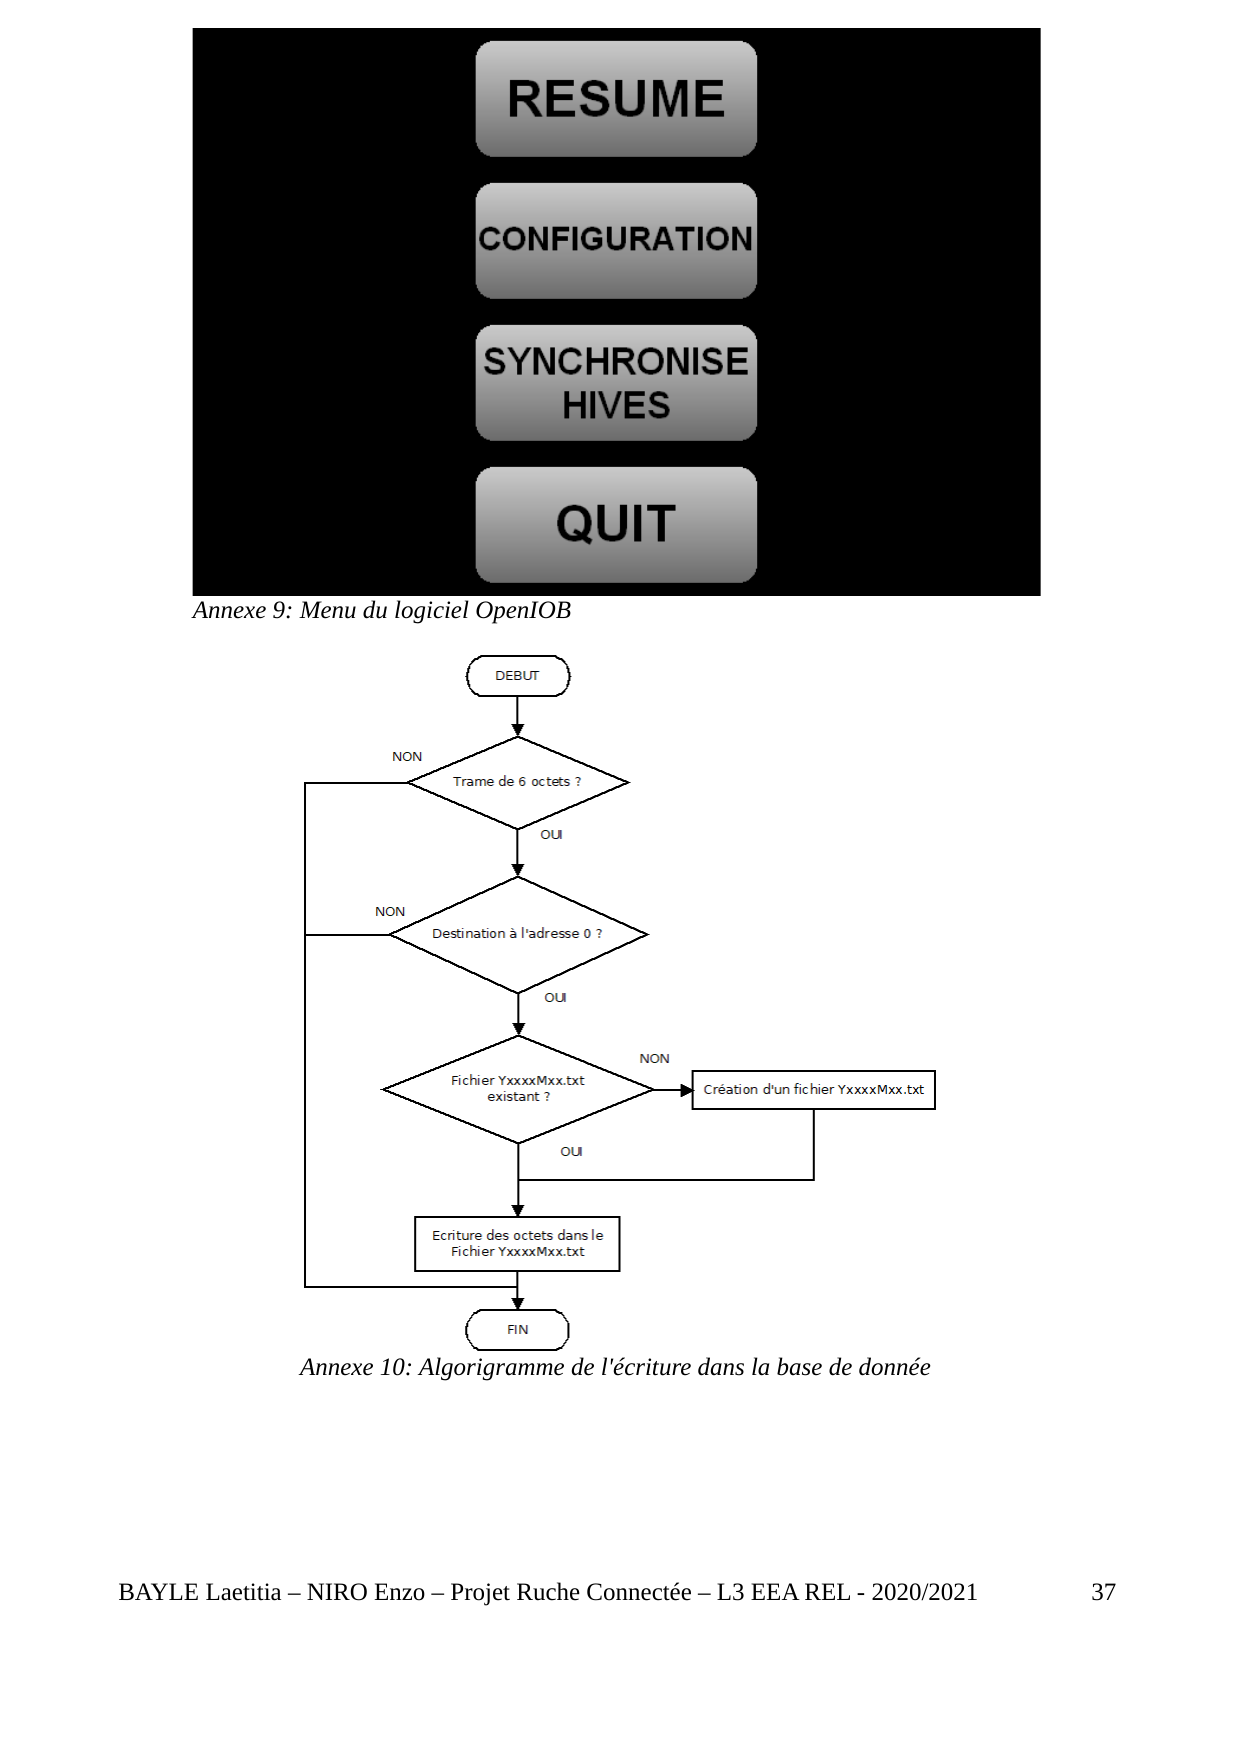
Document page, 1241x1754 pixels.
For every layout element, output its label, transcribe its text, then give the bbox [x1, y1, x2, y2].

text Annexe 9: Menu du logiciel OpenIOB [193, 596, 1041, 624]
text Annexe 10: Algorigramme de l'écriture dans la base de donnée [300, 1352, 940, 1380]
picture [300, 655, 941, 1352]
picture [192, 28, 1041, 596]
